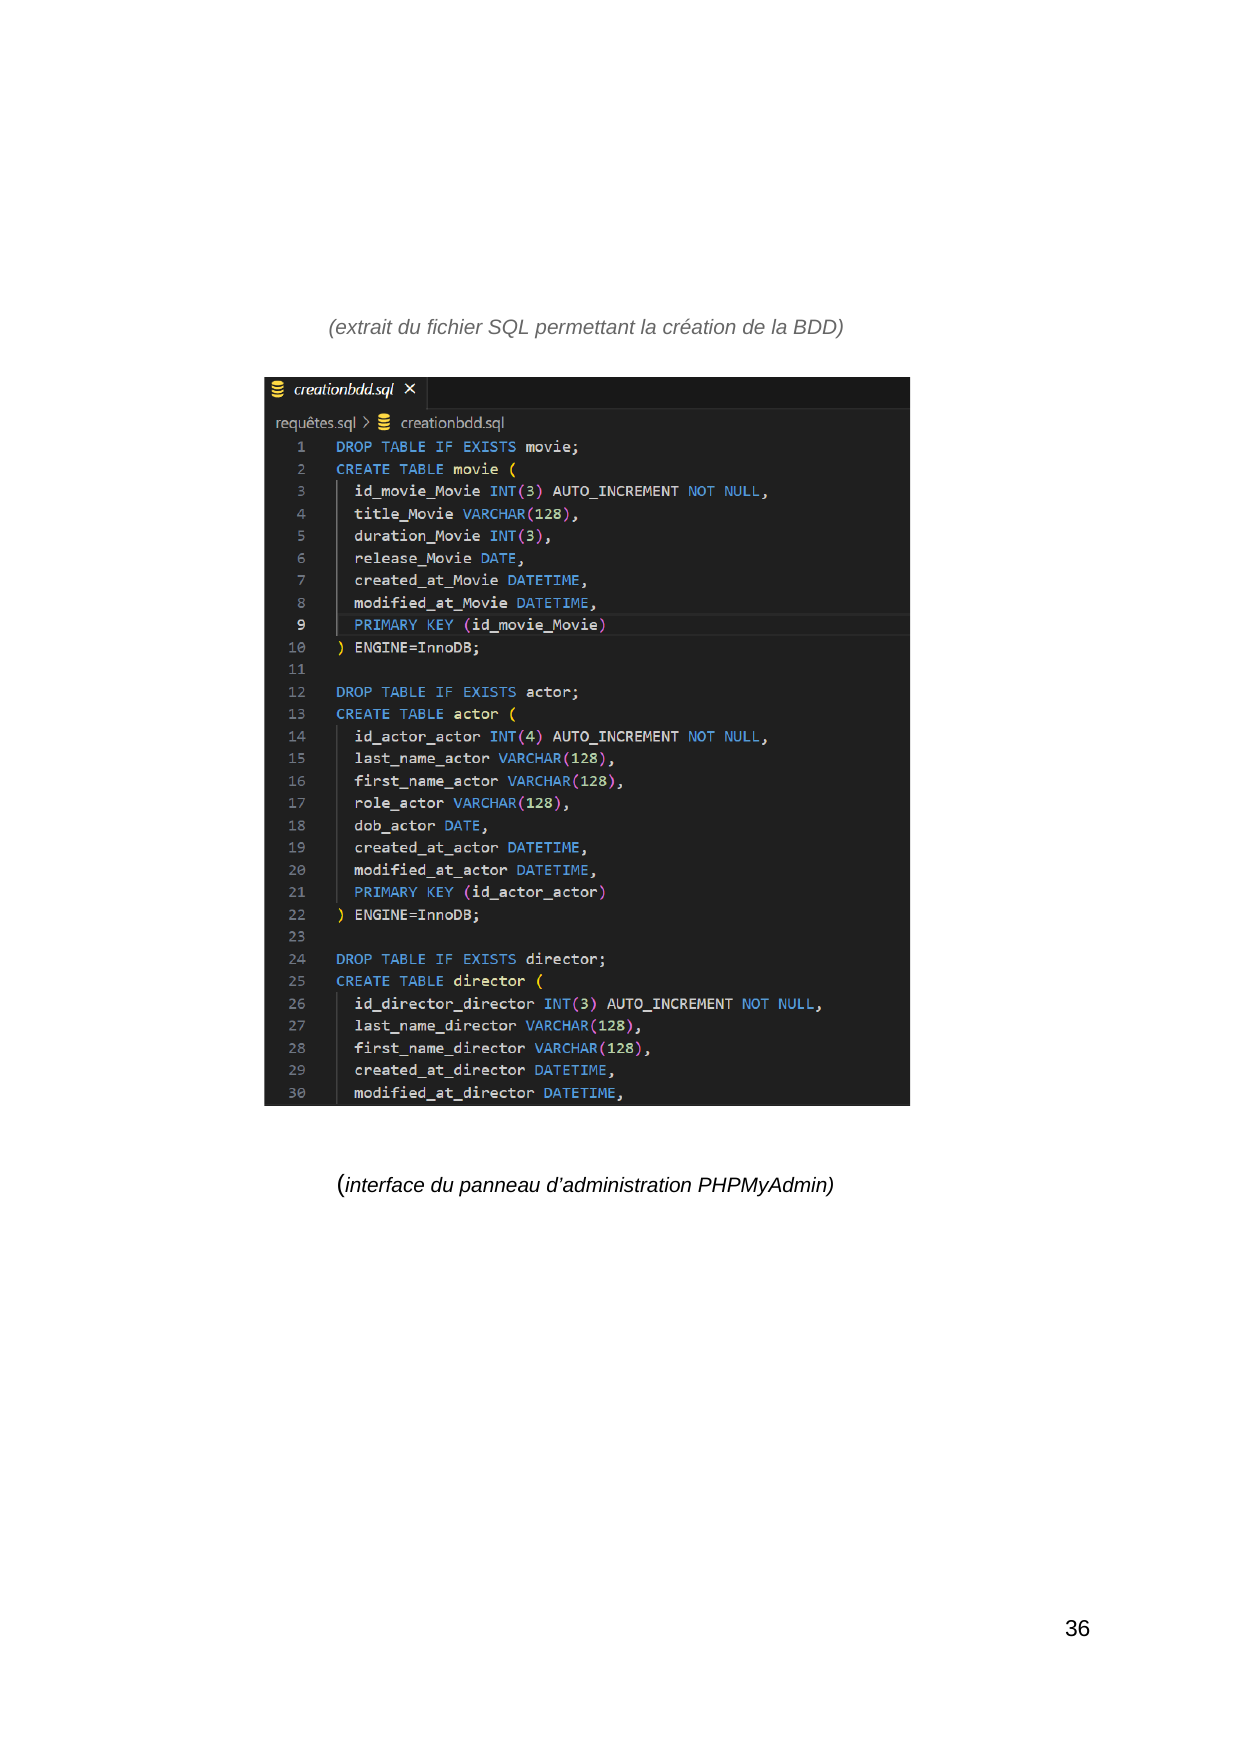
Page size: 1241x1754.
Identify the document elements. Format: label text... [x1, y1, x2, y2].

text (interface du panneau d’administration PHPMyAdmin) [103, 1169, 1090, 1198]
picture [264, 377, 911, 1106]
text (extrait du fichier SQL permettant la création de la BDD) [103, 315, 1090, 339]
